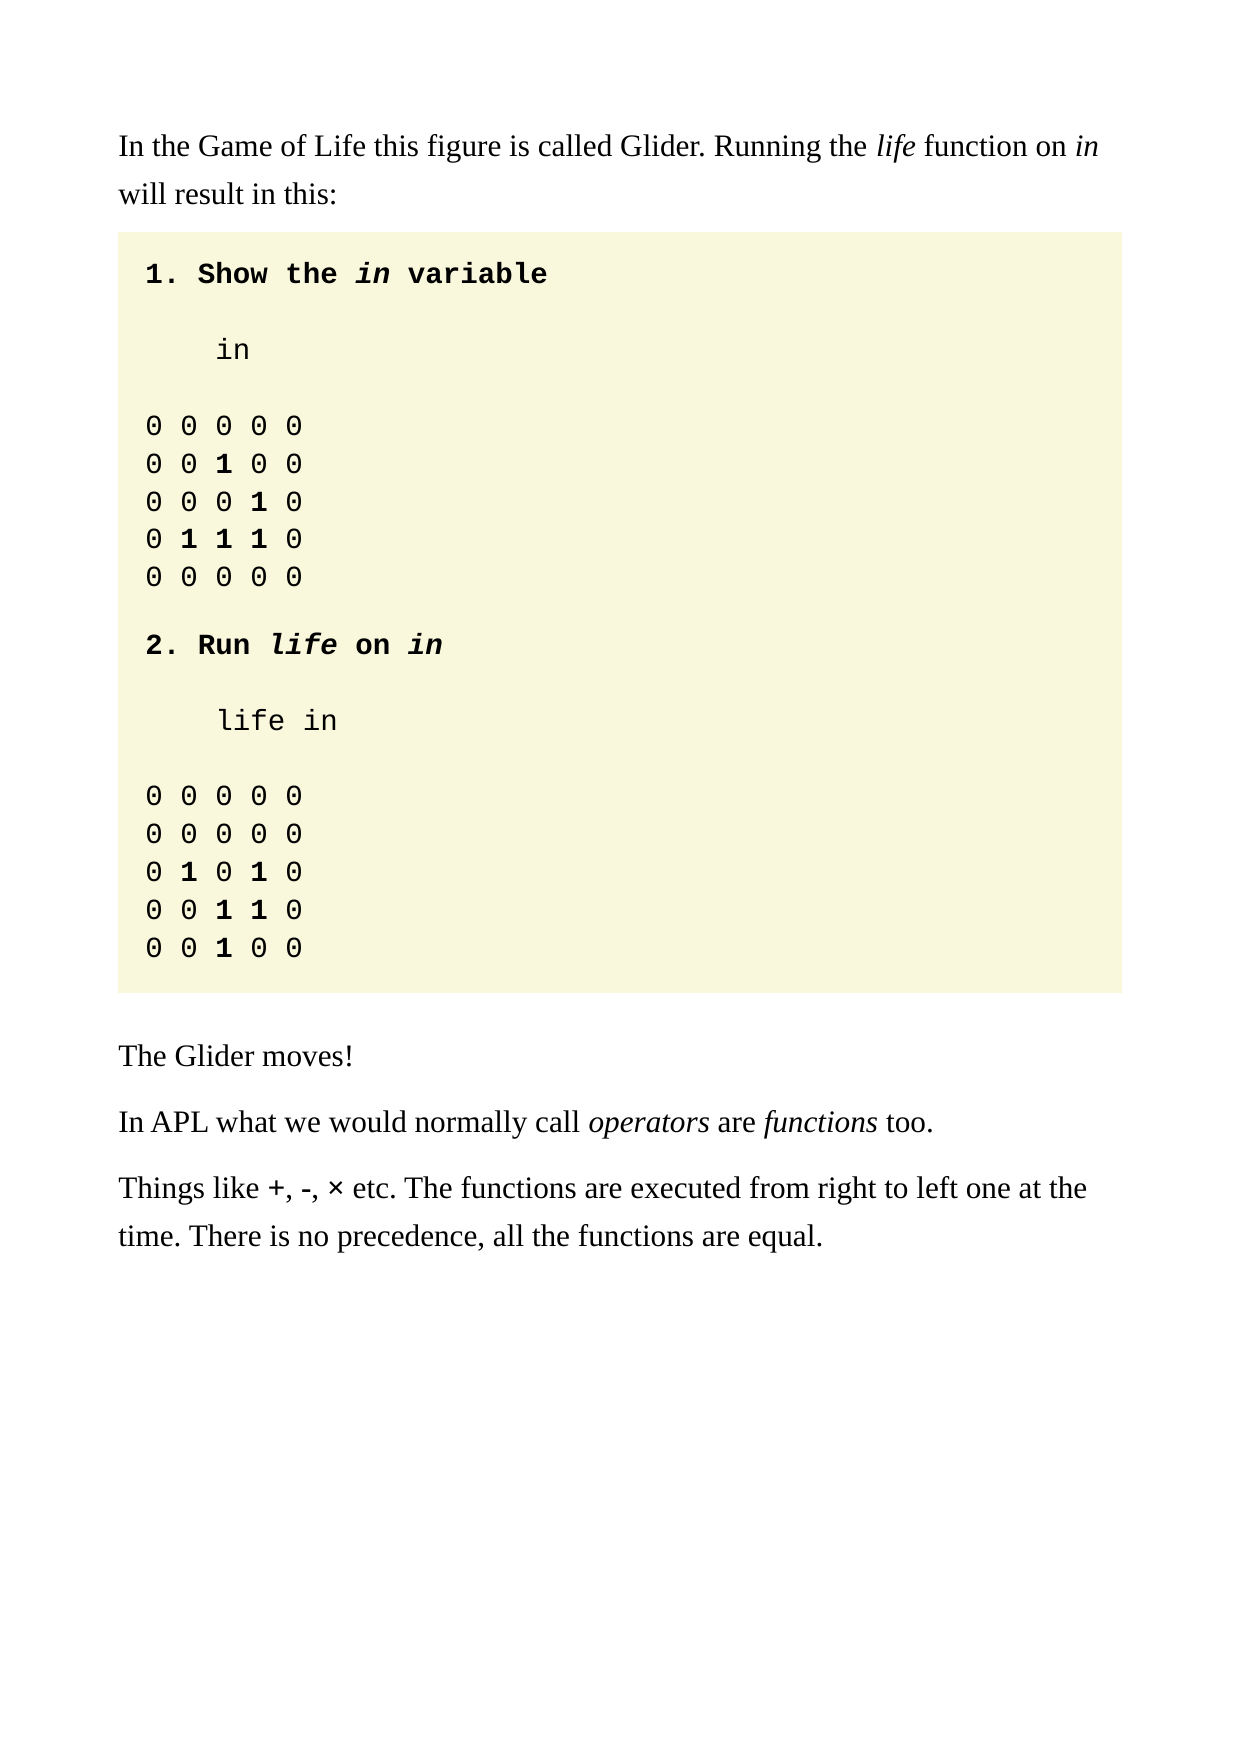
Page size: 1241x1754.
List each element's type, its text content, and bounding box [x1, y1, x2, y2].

text 2. Run life on in [118, 603, 1122, 641]
text In APL what we would normally call operators are functions too. [118, 1094, 1122, 1142]
text 0 1 0 1 0 [118, 830, 1122, 868]
text 1. Show the in variable [118, 232, 1122, 270]
text 0 0 0 0 0 [118, 754, 1122, 792]
text The Glider moves! [118, 1028, 1122, 1076]
text 0 0 0 1 0 [118, 460, 1122, 498]
text 0 0 1 0 0 [118, 906, 1122, 993]
text in [118, 308, 1122, 346]
text life in [118, 679, 1122, 717]
text 0 0 1 1 0 [118, 868, 1122, 906]
text In the Game of Life this figure is called Glider. Running the life function on in will result in this: [118, 118, 1122, 214]
text 0 0 1 0 0 [118, 422, 1122, 460]
text 0 0 0 0 0 [118, 384, 1122, 422]
text 0 0 0 0 0 [118, 792, 1122, 830]
text 0 0 0 0 0 [118, 536, 1122, 596]
text 0 1 1 1 0 [118, 498, 1122, 536]
text Things like +, -, × etc. The functions are executed from right to left one at the time. There is no precedence, all the functions are equal. [118, 1160, 1122, 1256]
